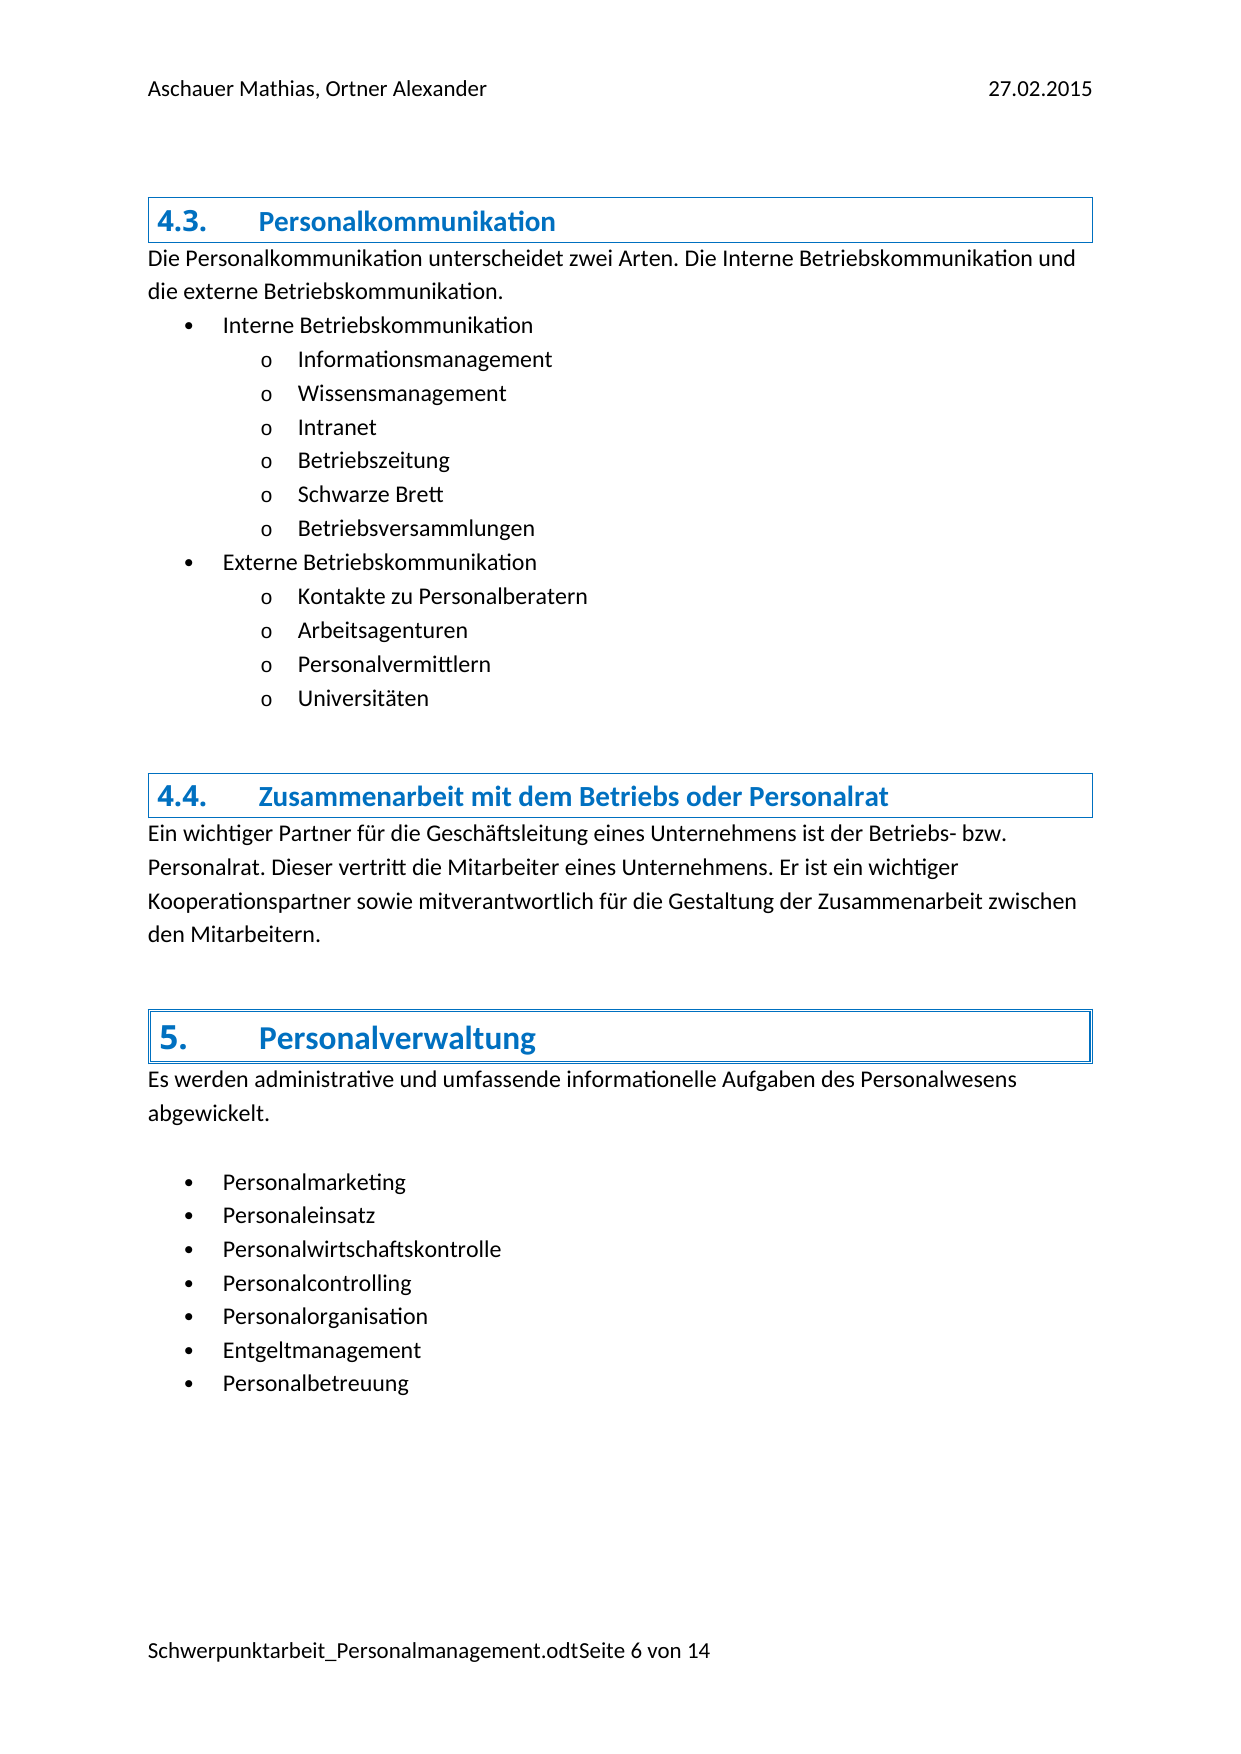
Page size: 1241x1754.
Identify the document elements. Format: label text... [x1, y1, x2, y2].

list Entgeltmanagement [185, 1335, 1093, 1364]
list Interne Betriebskommunikation [185, 310, 1093, 339]
list Personalcontrolling [185, 1268, 1093, 1297]
list Externe Betriebskommunikation [185, 547, 1093, 577]
list Personalverwaltung [151, 1012, 1089, 1061]
list Intranet [260, 412, 1093, 441]
list Personalkommunikation [149, 198, 1092, 242]
list Universitäten [260, 683, 1093, 713]
list Personalbetreuung [185, 1368, 1093, 1398]
list Personalwirtschaftskontrolle [185, 1234, 1093, 1263]
list Kontakte zu Personalberatern [260, 581, 1093, 611]
list Personaleinsatz [185, 1200, 1093, 1229]
list Personalorganisation [185, 1301, 1093, 1331]
list Informationsmanagement [260, 344, 1093, 373]
list Betriebszeitung [260, 446, 1093, 475]
list Wissensmanagement [260, 378, 1093, 407]
text Ein wichtiger Partner für die Geschäftsleitung eines Unternehmens ist der Betriebs- bzw. Personalrat. Dieser vertritt die Mitarbeiter eines Unternehmens. Er ist ein wichtiger Kooperationspartner sowie mitverantwortlich für die Gestaltung der Zusammenarbeit zwischen den Mitarbeitern. [148, 818, 1093, 949]
text Es werden administrative und umfassende informationelle Aufgaben des Personalwesens abgewickelt. [148, 1064, 1093, 1127]
list Betriebsversammlungen [260, 513, 1093, 543]
list Schwarze Brett [260, 479, 1093, 509]
list Zusammenarbeit mit dem Betriebs oder Personalrat [149, 774, 1092, 817]
list Personalvermittlern [260, 649, 1093, 679]
list Personalmarketing [185, 1167, 1093, 1196]
list Arbeitsagenturen [260, 615, 1093, 645]
text Die Personalkommunikation unterscheidet zwei Arten. Die Interne Betriebskommunikation und die externe Betriebskommunikation. [148, 243, 1093, 306]
